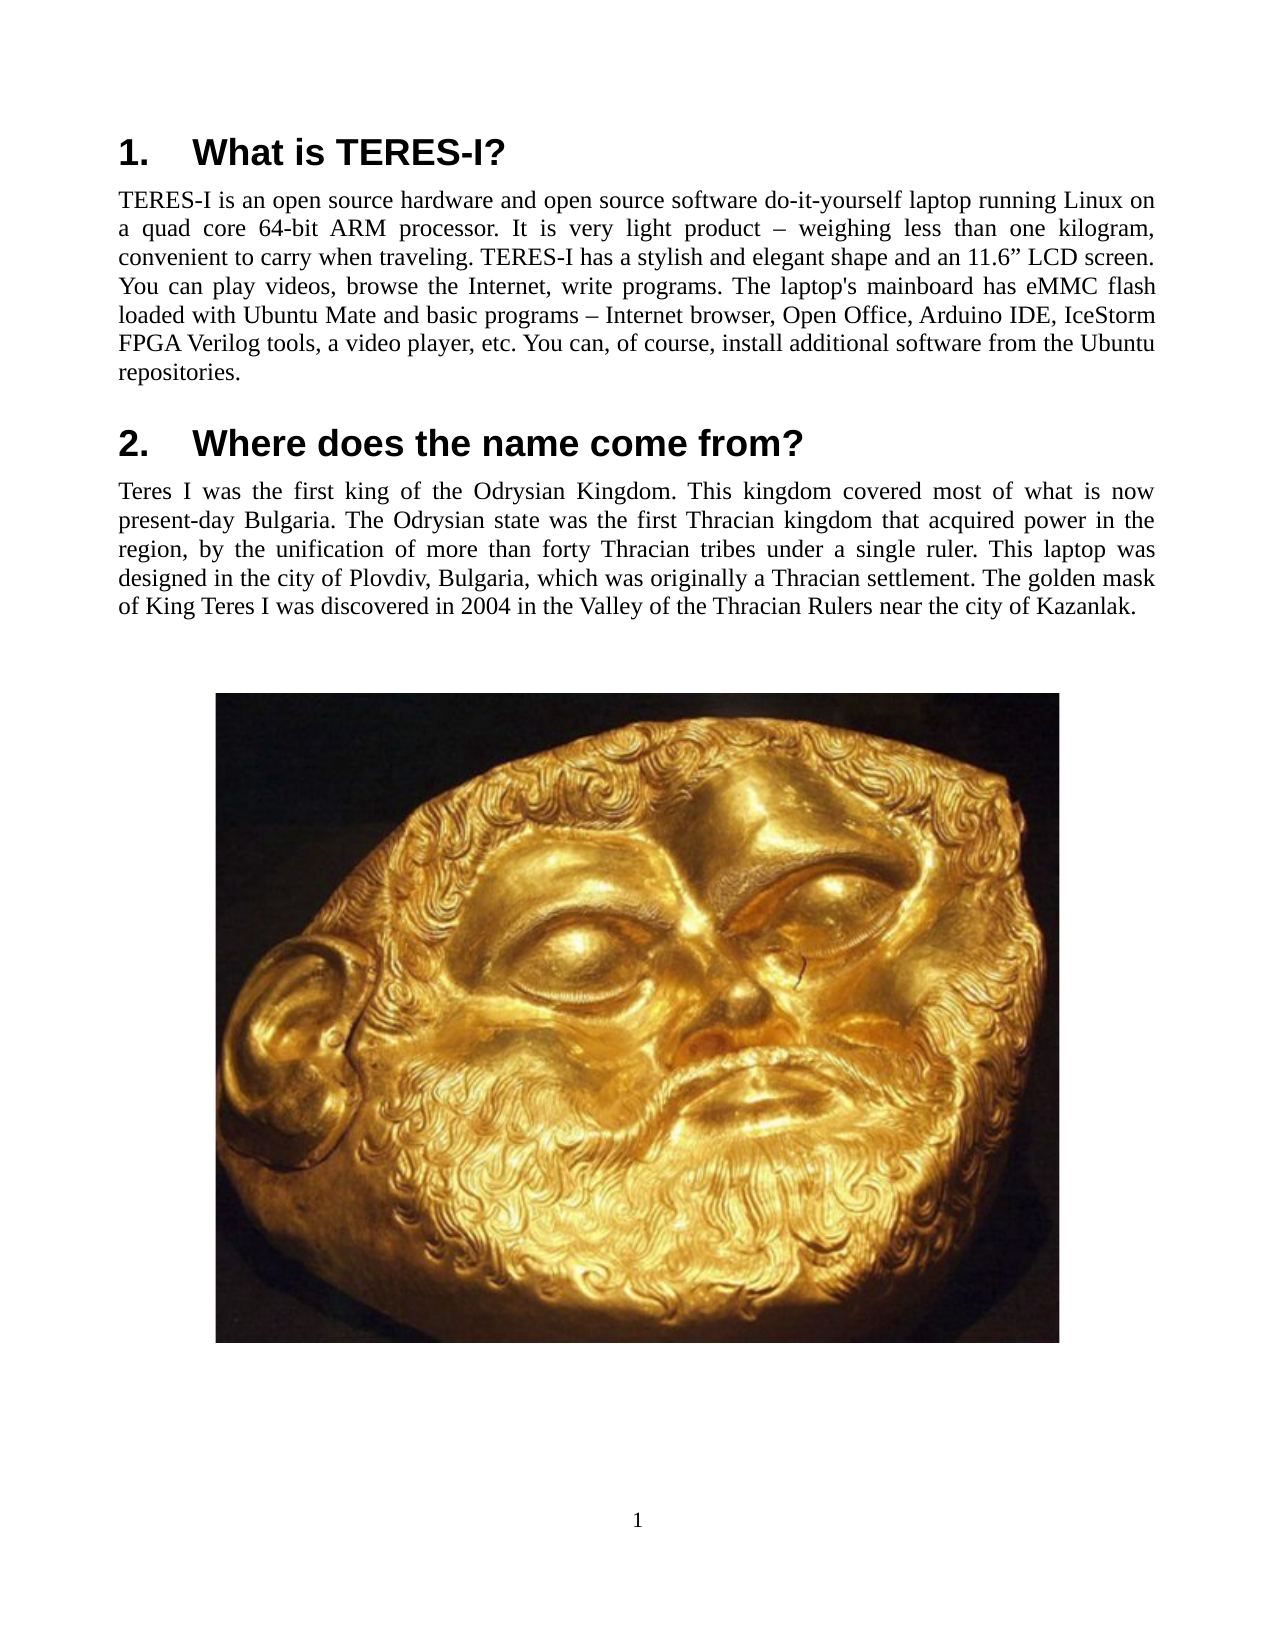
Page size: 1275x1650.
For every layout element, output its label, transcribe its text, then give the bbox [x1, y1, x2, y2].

picture [215, 693, 1060, 1343]
text TERES-I is an open source hardware and open source software do-it-yourself laptop running Linux on a quad core 64-bit ARM processor. It is very light product – weighing less than one kilogram, convenient to carry when traveling. TERES-I has a stylish and elegant shape and an 11.6” LCD screen. You can play videos, browse the Internet, write programs. The laptop's mainboard has eMMC flash loaded with Ubuntu Mate and basic programs – Internet browser, Open Office, Arduino IDE, IceStorm FPGA Verilog tools, a video player, etc. You can, of course, install additional software from the Ubuntu repositories. [118, 185, 1157, 386]
subtitle Where does the name come from? [118, 421, 1157, 464]
text Teres I was the first king of the Odrysian Kingdom. This kingdom covered most of what is now present-day Bulgaria. The Odrysian state was the first Thracian kingdom that acquired power in the region, by the unification of more than forty Thracian tribes under a single ruler. This laptop was designed in the city of Plovdiv, Bulgaria, which was originally a Thracian settlement. The golden mask of King Teres I was discovered in 2004 in the Valley of the Thracian Rulers near the city of Kazanlak. [118, 476, 1157, 620]
subtitle What is TERES-I? [118, 130, 1157, 173]
